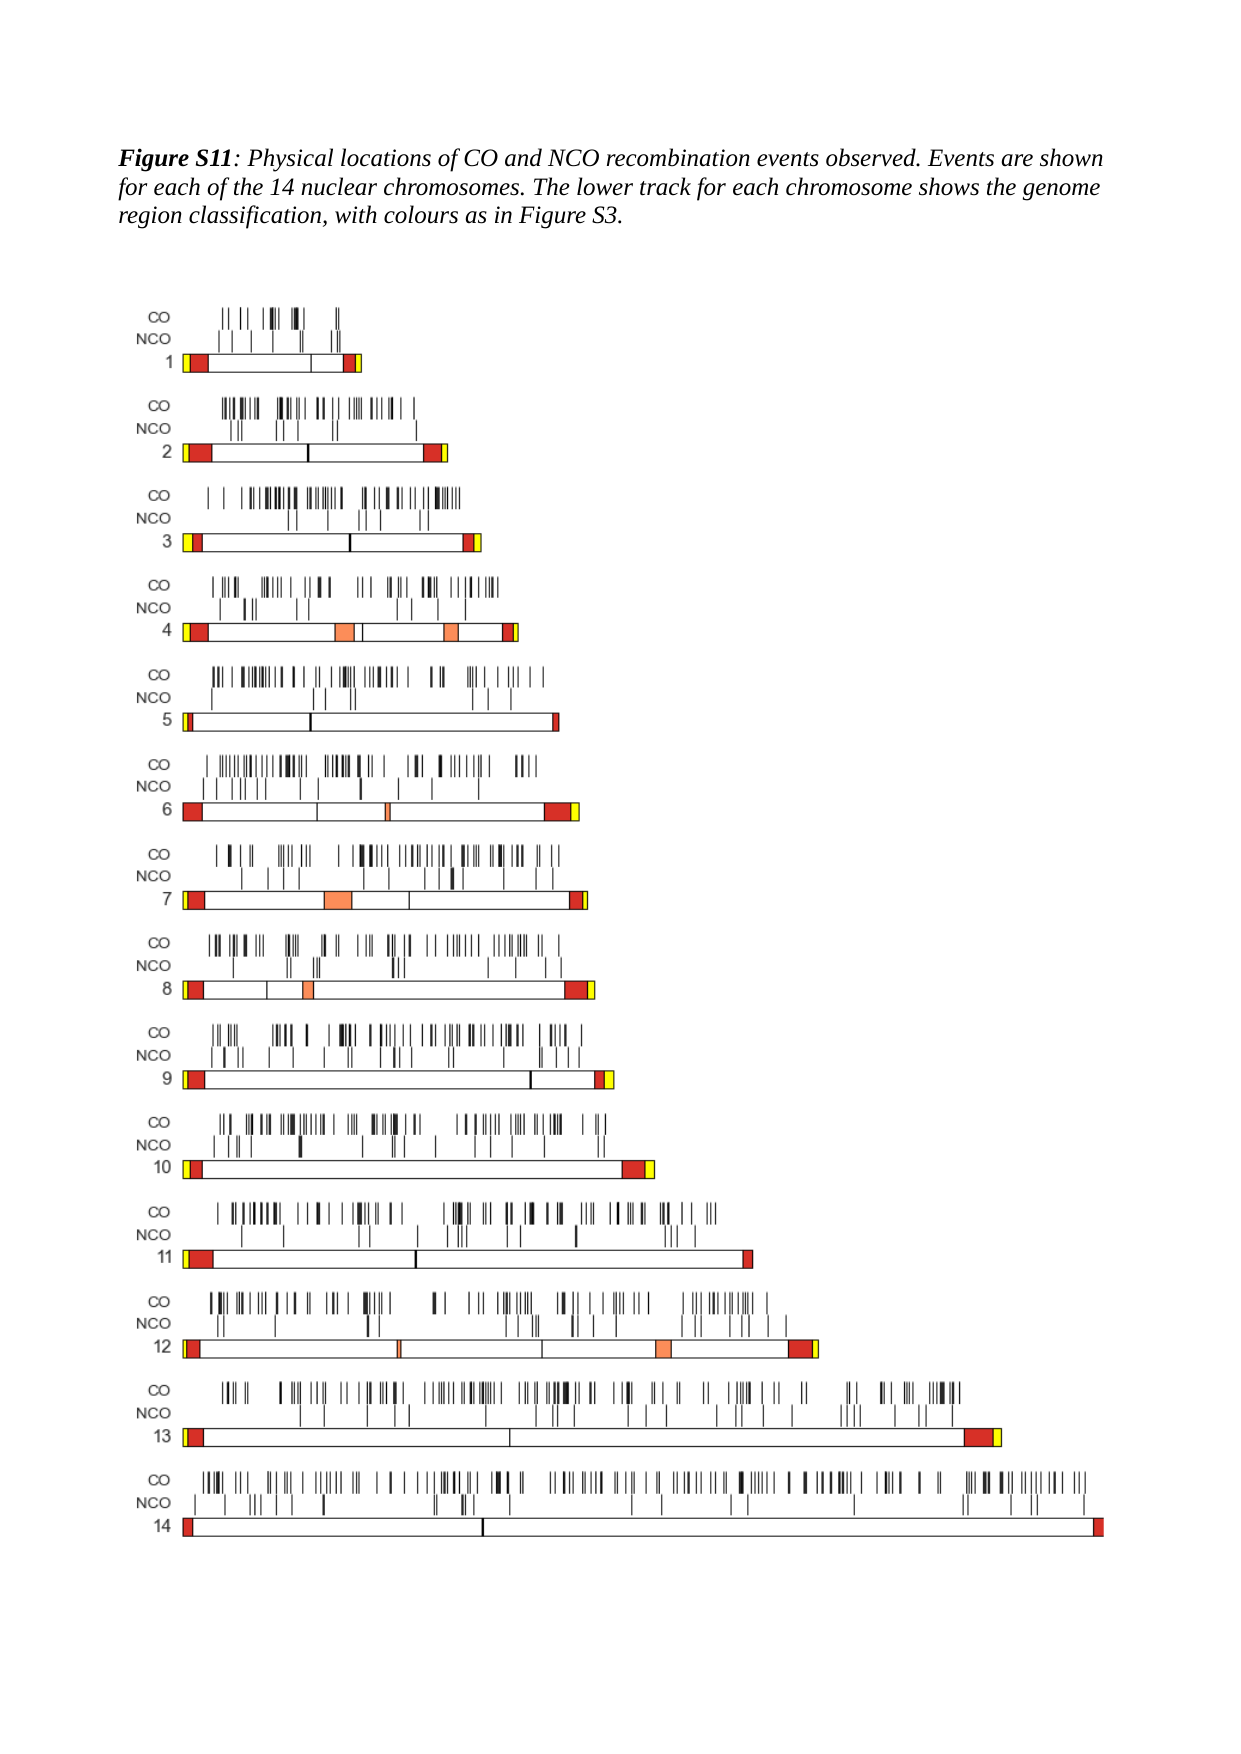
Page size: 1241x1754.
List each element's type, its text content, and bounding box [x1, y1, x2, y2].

picture [118, 288, 1123, 1580]
text Figure S11: Physical locations of CO and NCO recombination events observed. Events are shown for each of the 14 nuclear chromosomes. The lower track for each chromosome shows the genome region classification, with colours as in Figure S3. [118, 143, 1122, 229]
